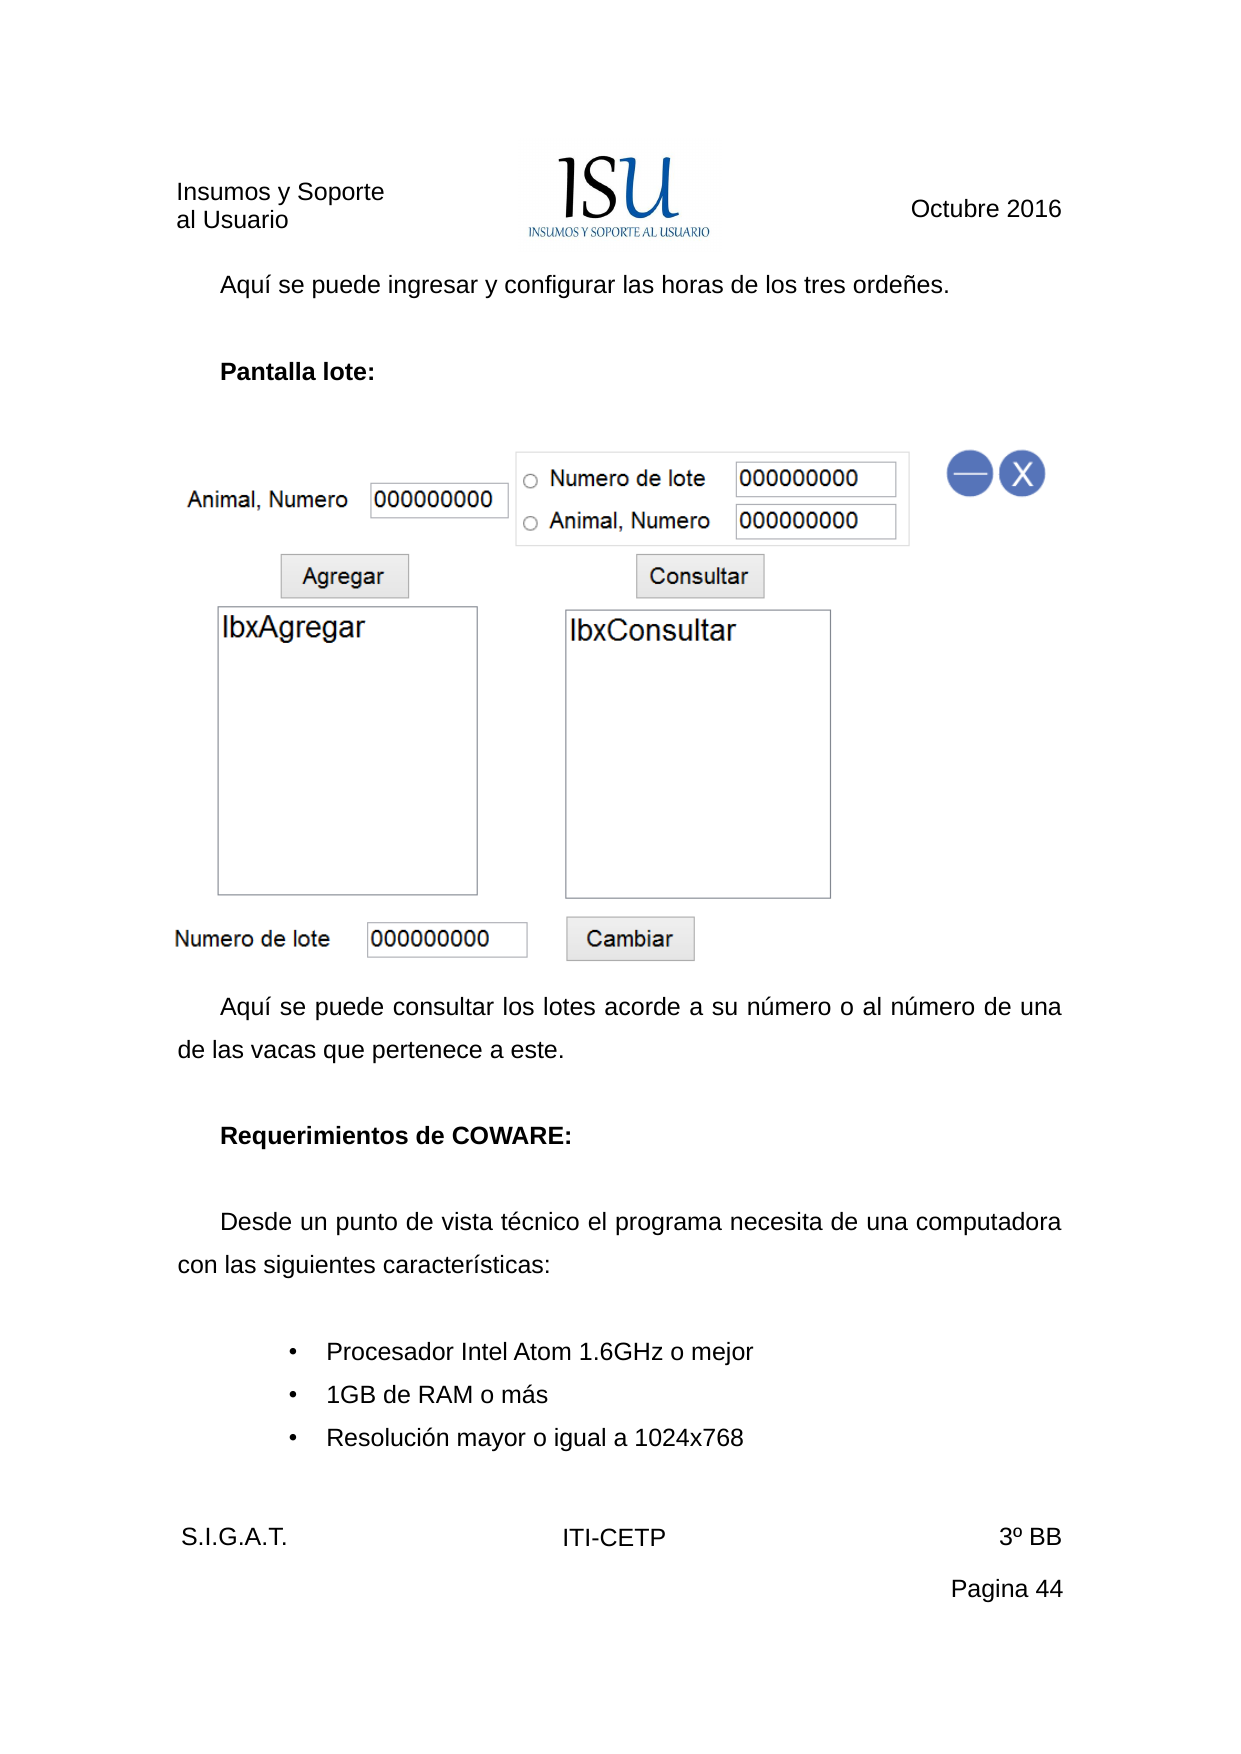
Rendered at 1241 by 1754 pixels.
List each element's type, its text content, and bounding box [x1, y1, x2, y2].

text Aquí se puede ingresar y configurar las horas de los tres ordeñes. [177, 270, 1063, 299]
list Procesador Intel Atom 1.6GHz o mejor [288, 1337, 1063, 1366]
text Pantalla lote: [177, 356, 1063, 385]
text Aquí se puede consultar los lotes acorde a su número o al número de una de las vacas que pertenece a este. [177, 443, 1063, 1064]
text Desde un punto de vista técnico el programa necesita de una computadora con las siguientes características: [177, 1207, 1063, 1279]
list 1GB de RAM o más [288, 1380, 1063, 1409]
list Resolución mayor o igual a 1024x768 [288, 1423, 1063, 1452]
picture [517, 138, 723, 252]
text Requerimientos de COWARE: [177, 1121, 1063, 1150]
